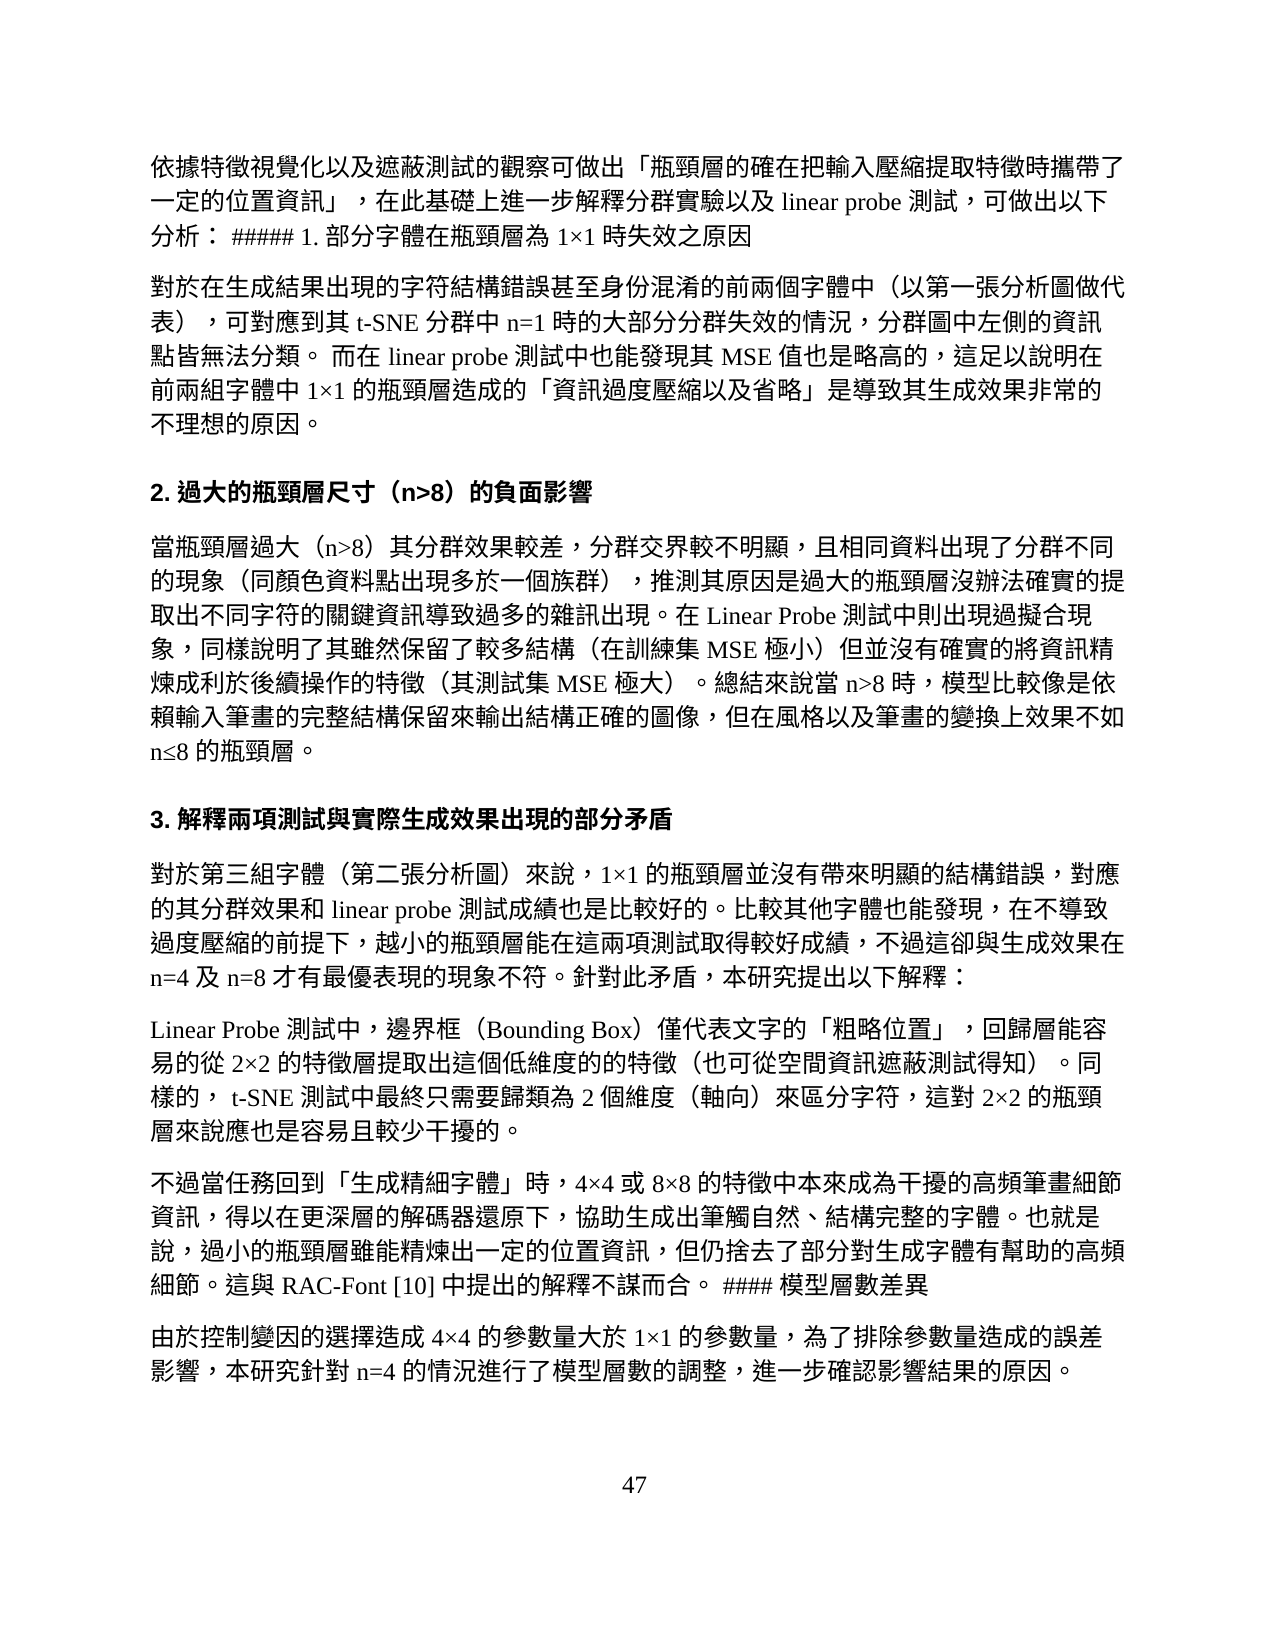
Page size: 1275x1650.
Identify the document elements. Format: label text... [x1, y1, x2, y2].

text 不過當任務回到「生成精細字體」時，4×4 或 8×8 的特徵中本來成為干擾的高頻筆畫細節資訊，得以在更深層的解碼器還原下，協助生成出筆觸自然、結構完整的字體。也就是說，過小的瓶頸層雖能精煉出一定的位置資訊，但仍捨去了部分對生成字體有幫助的高頻細節。這與 RAC-Font [10] 中提出的解釋不謀而合。 #### 模型層數差異 [150, 1166, 1125, 1302]
subtitle 3. 解釋兩項測試與實際生成效果出現的部分矛盾 [150, 802, 1125, 836]
text 當瓶頸層過大（n>8）其分群效果較差，分群交界較不明顯，且相同資料出現了分群不同的現象（同顏色資料點出現多於一個族群），推測其原因是過大的瓶頸層沒辦法確實的提取出不同字符的關鍵資訊導致過多的雜訊出現。在 Linear Probe 測試中則出現過擬合現象，同樣說明了其雖然保留了較多結構（在訓練集 MSE 極小）但並沒有確實的將資訊精煉成利於後續操作的特徵（其測試集 MSE 極大）。總結來說當 n>8 時，模型比較像是依賴輸入筆畫的完整結構保留來輸出結構正確的圖像，但在風格以及筆畫的變換上效果不如 n≤8 的瓶頸層。 [150, 529, 1125, 768]
text Linear Probe 測試中，邊界框（Bounding Box）僅代表文字的「粗略位置」，回歸層能容易的從 2×2 的特徵層提取出這個低維度的的特徵（也可從空間資訊遮蔽測試得知）。同樣的， t-SNE 測試中最終只需要歸類為 2 個維度（軸向）來區分字符，這對 2×2 的瓶頸層來說應也是容易且較少干擾的。 [150, 1011, 1125, 1148]
text 對於在生成結果出現的字符結構錯誤甚至身份混淆的前兩個字體中（以第一張分析圖做代表），可對應到其 t-SNE 分群中 n=1 時的大部分分群失效的情況，分群圖中左側的資訊點皆無法分類。 而在 linear probe 測試中也能發現其 MSE 值也是略高的，這足以說明在前兩組字體中 1×1 的瓶頸層造成的「資訊過度壓縮以及省略」是導致其生成效果非常的不理想的原因。 [150, 270, 1125, 440]
subtitle 2. 過大的瓶頸層尺寸（n>8）的負面影響 [150, 474, 1125, 508]
text 對於第三組字體（第二張分析圖）來說，1×1 的瓶頸層並沒有帶來明顯的結構錯誤，對應的其分群效果和 linear probe 測試成績也是比較好的。比較其他字體也能發現，在不導致過度壓縮的前提下，越小的瓶頸層能在這兩項測試取得較好成績，不過這卻與生成效果在 n=4 及 n=8 才有最優表現的現象不符。針對此矛盾，本研究提出以下解釋： [150, 857, 1125, 993]
text 由於控制變因的選擇造成 4×4 的參數量大於 1×1 的參數量，為了排除參數量造成的誤差影響，本研究針對 n=4 的情況進行了模型層數的調整，進一步確認影響結果的原因。 [150, 1320, 1125, 1388]
text 依據特徵視覺化以及遮蔽測試的觀察可做出「瓶頸層的確在把輸入壓縮提取特徵時攜帶了一定的位置資訊」，在此基礎上進一步解釋分群實驗以及 linear probe 測試，可做出以下分析： ##### 1. 部分字體在瓶頸層為 1×1 時失效之原因 [150, 150, 1125, 252]
